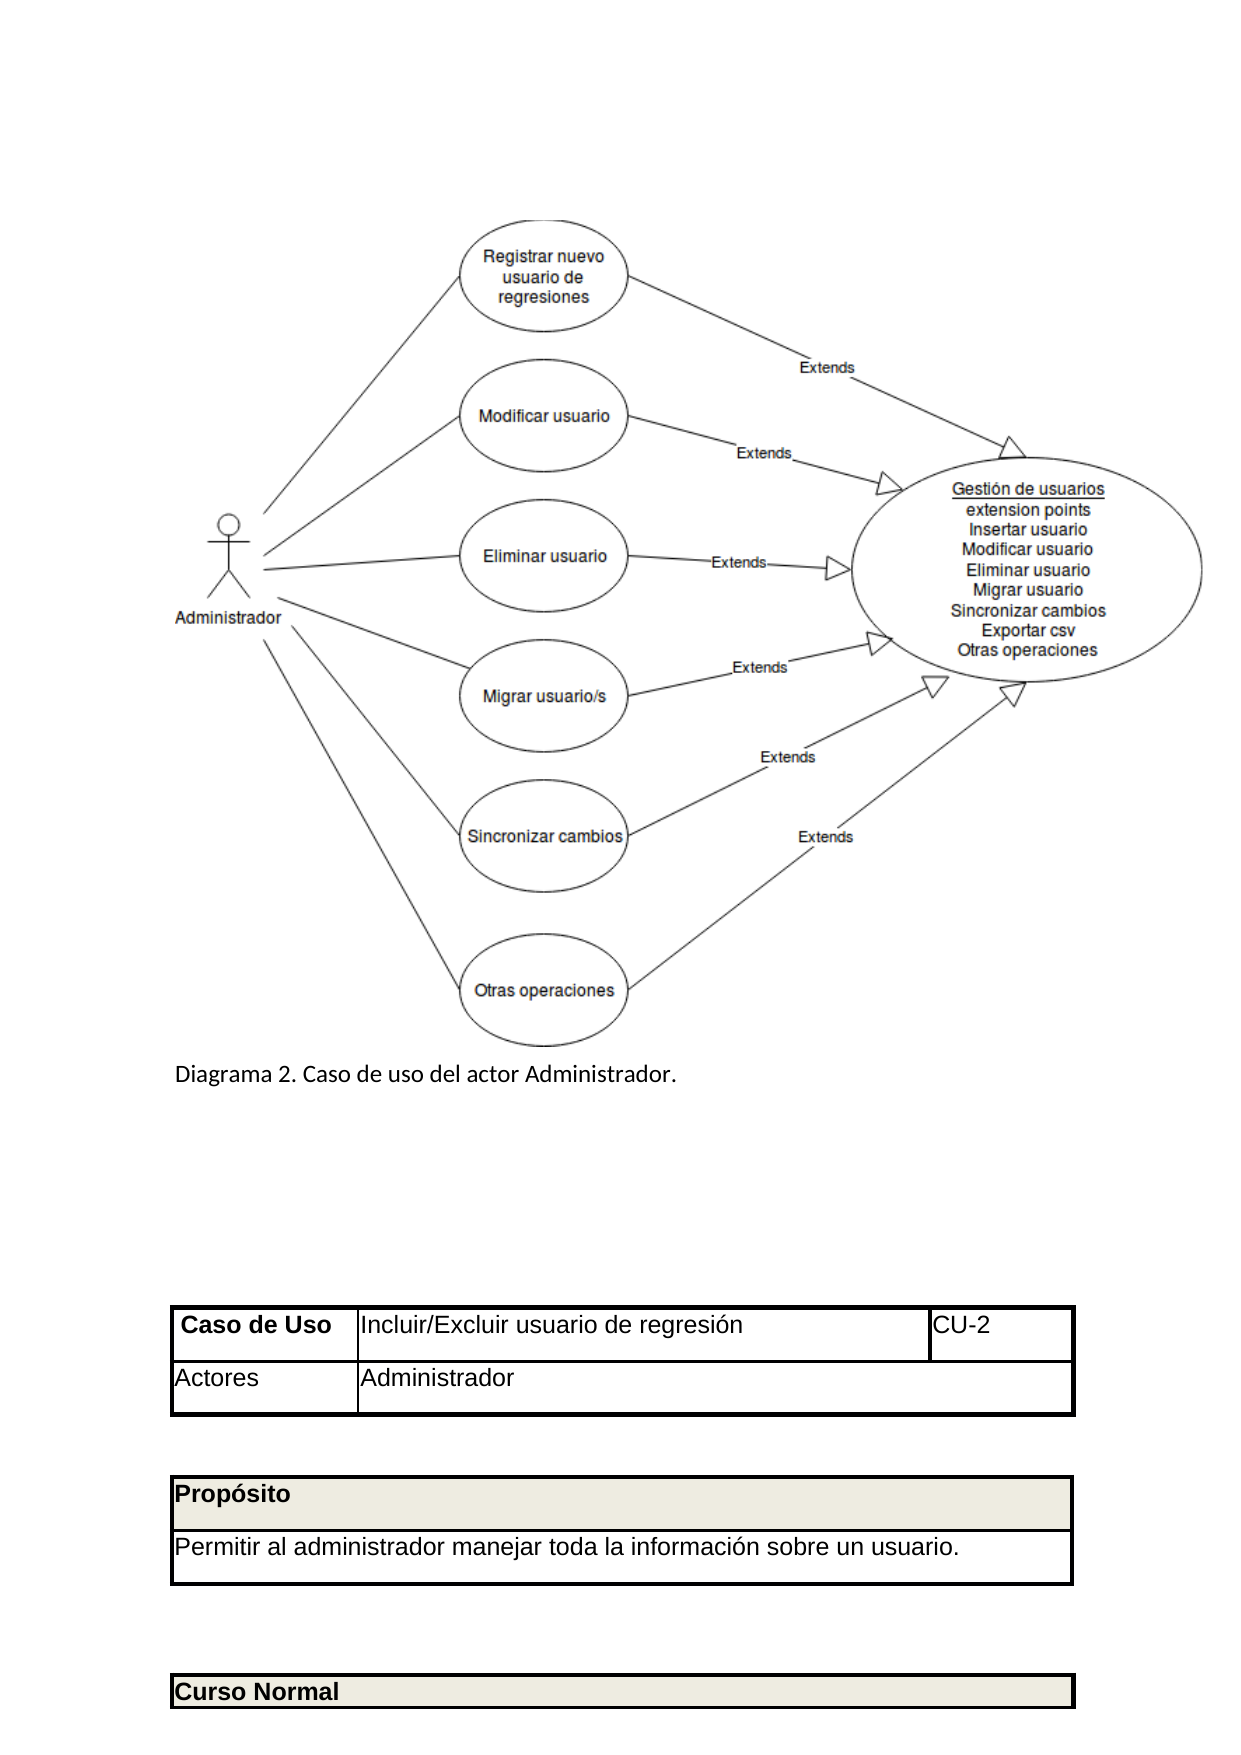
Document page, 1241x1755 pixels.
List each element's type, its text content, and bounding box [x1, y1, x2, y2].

table_cell Administrador [359, 1363, 1071, 1412]
table_header CU-2 [932, 1310, 1071, 1359]
picture [175, 220, 1203, 1047]
table_cell Permitir al administrador manejar toda la información sobre un usuario. [174, 1532, 1070, 1581]
text Diagrama 2. Caso de uso del actor Administrador. [175, 1047, 1065, 1089]
table_header Curso Normal [174, 1677, 1071, 1706]
table_header Propósito [174, 1479, 1070, 1529]
table_header Incluir/Excluir usuario de regresión [359, 1310, 928, 1359]
table_header Caso de Uso [174, 1310, 357, 1359]
table_cell Actores [174, 1363, 357, 1412]
